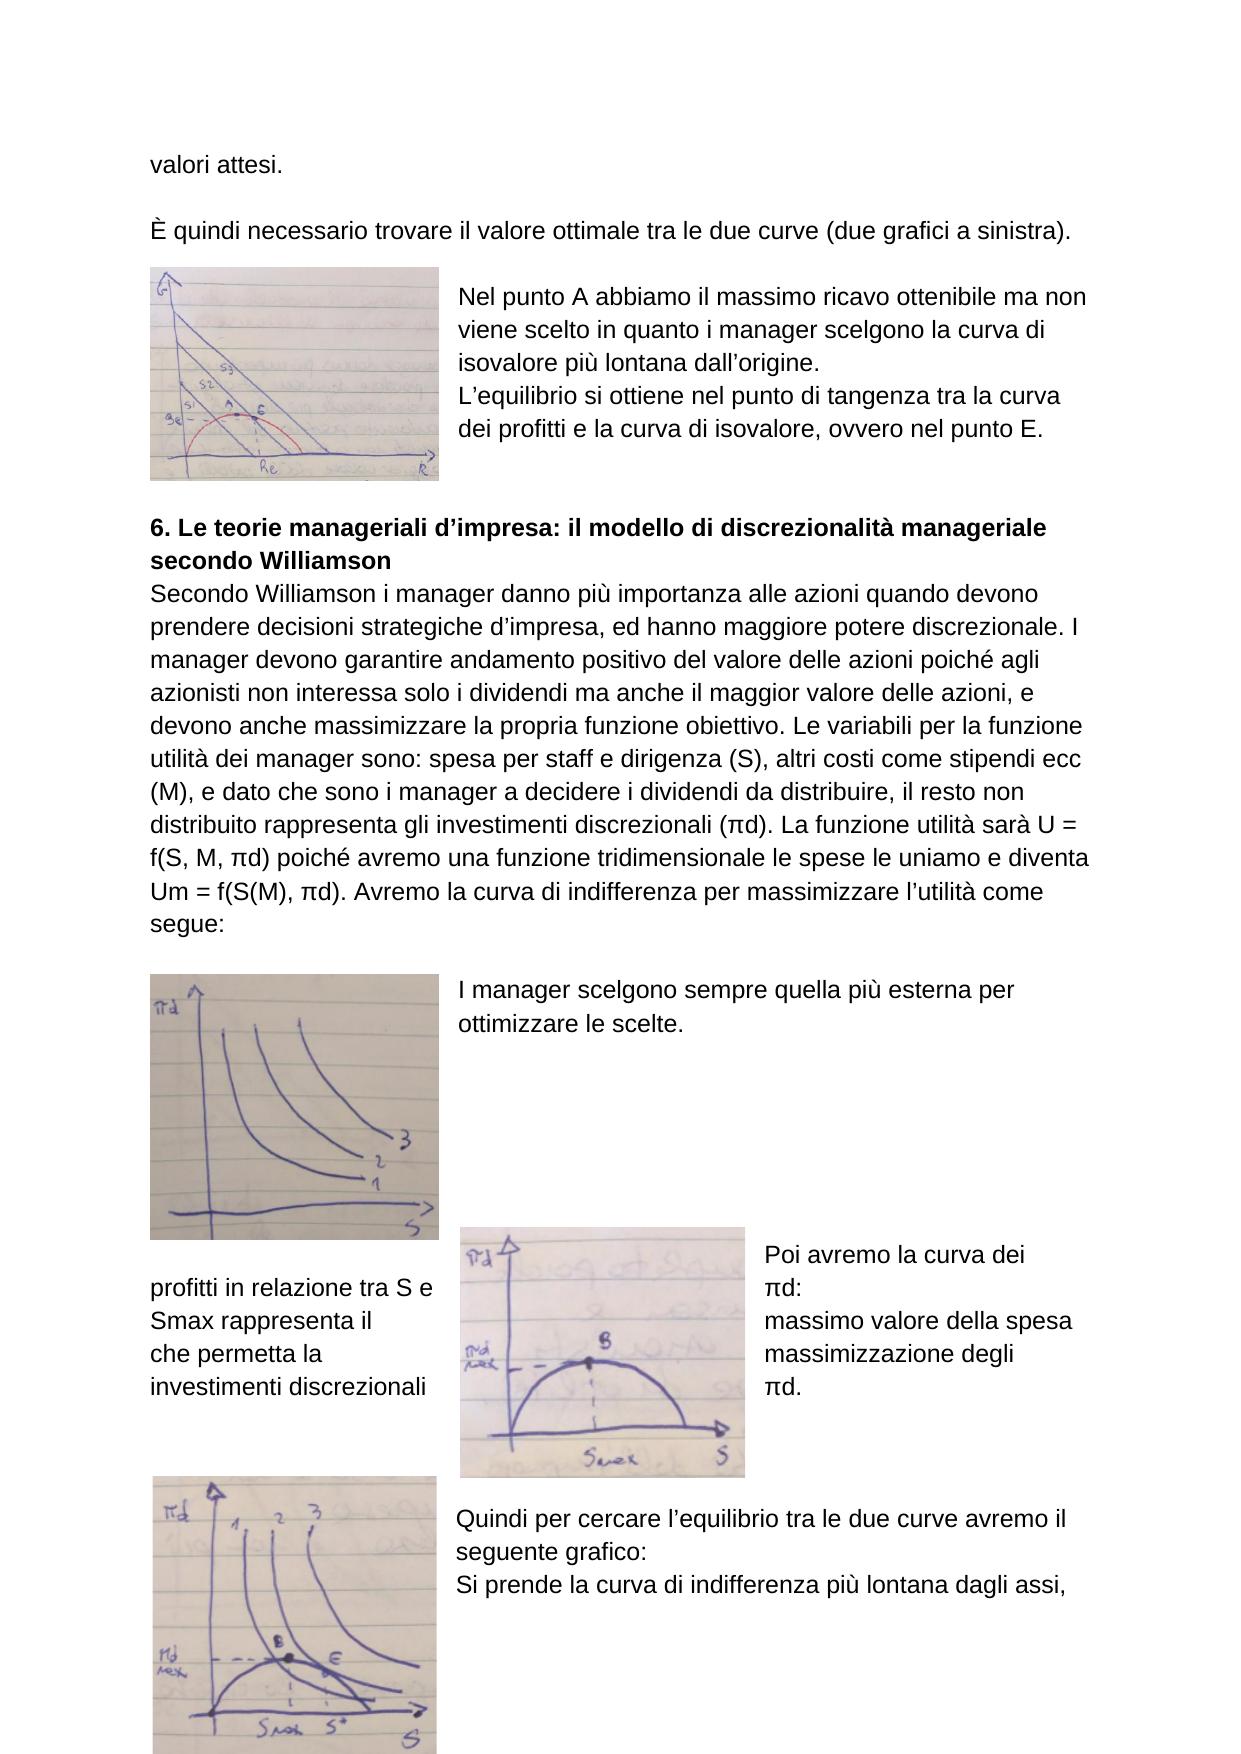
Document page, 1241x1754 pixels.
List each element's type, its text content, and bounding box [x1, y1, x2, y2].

picture [150, 267, 439, 481]
text Quindi per cercare l’equilibrio tra le due curve avremo il seguente grafico: [437, 1504, 1090, 1566]
text 6. Le teorie manageriali d’impresa: il modello di discrezionalità manageriale secondo Williamson [150, 513, 1090, 575]
text Ogni curva indica le infinite combinazioni tra g ed R. Più lontano sono dall’origine, maggiori sono i valori attesi. [150, 150, 1090, 179]
picture [150, 974, 439, 1240]
text Poi avremo la curva dei profitti in relazione tra S e πd: [746, 1240, 1090, 1301]
text È quindi necessario trovare il valore ottimale tra le due curve (due grafici a sinistra). [150, 216, 1090, 245]
text L’equilibrio si ottiene nel punto di tangenza tra la curva dei profitti e la curva di isovalore, ovvero nel punto E. [439, 381, 1090, 443]
text Nel punto A abbiamo il massimo ricavo ottenibile ma non viene scelto in quanto i manager scelgono la curva di isovalore più lontana dall’origine. [439, 282, 1090, 377]
text Secondo Williamson i manager danno più importanza alle azioni quando devono prendere decisioni strategiche d’impresa, ed hanno maggiore potere discrezionale. I manager devono garantire andamento positivo del valore delle azioni poiché agli azionisti non interessa solo i dividendi ma anche il maggior valore delle azioni, e devono anche massimizzare la propria funzione obiettivo. Le variabili per la funzione utilità dei manager sono: spesa per staff e dirigenza (S), altri costi come stipendi ecc (M), e dato che sono i manager a decidere i dividendi da distribuire, il resto non distribuito rappresenta gli investimenti discrezionali (πd). La funzione utilità sarà U = f(S, M, πd) poiché avremo una funzione tridimensionale le spese le uniamo e diventa Um = f(S(M), πd). Avremo la curva di indifferenza per massimizzare l’utilità come segue: [150, 579, 1090, 938]
text Smax rappresenta il massimo valore della spesa che permetta la massimizzazione degli investimenti discrezionali πd. [746, 1306, 1090, 1401]
picture [152, 1476, 437, 1754]
text I manager scelgono sempre quella più esterna per ottimizzare le scelte. [439, 976, 1090, 1037]
text Poi avremo la curva dei profitti in relazione tra S e πd: [150, 1240, 460, 1301]
text Smax rappresenta il massimo valore della spesa che permetta la massimizzazione degli investimenti discrezionali πd. [150, 1306, 460, 1401]
text Si prende la curva di indifferenza più lontana dagli assi, [437, 1570, 1090, 1599]
picture [460, 1227, 746, 1478]
